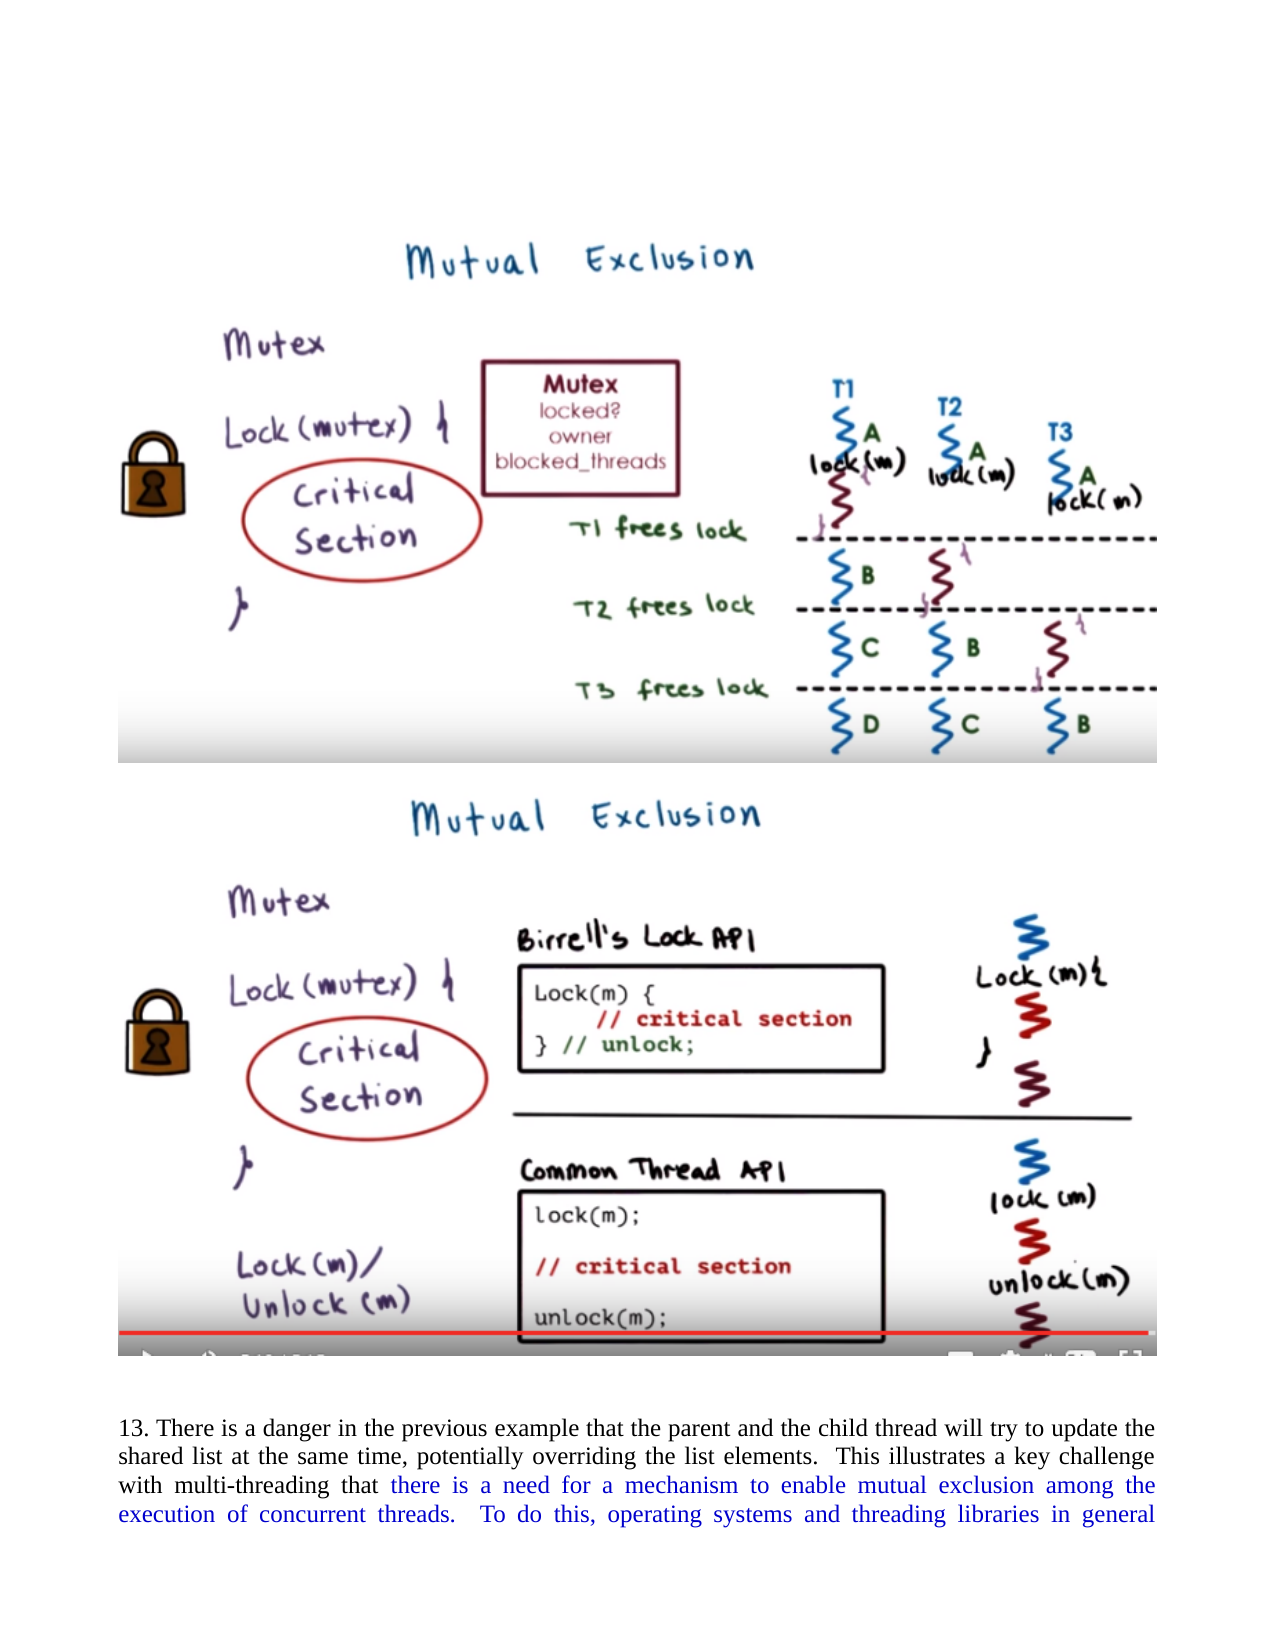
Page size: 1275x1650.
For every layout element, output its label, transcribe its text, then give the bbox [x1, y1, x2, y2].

text 13. There is a danger in the previous example that the parent and the child thread will try to update the shared list at the same time, potentially overriding the list elements. This illustrates a key challenge with multi-threading that there is a need for a mechanism to enable mutual exclusion among the execution of concurrent threads. To do this, operating systems and threading libraries in general [118, 1413, 1157, 1528]
picture [118, 233, 1157, 763]
picture [118, 791, 1157, 1356]
